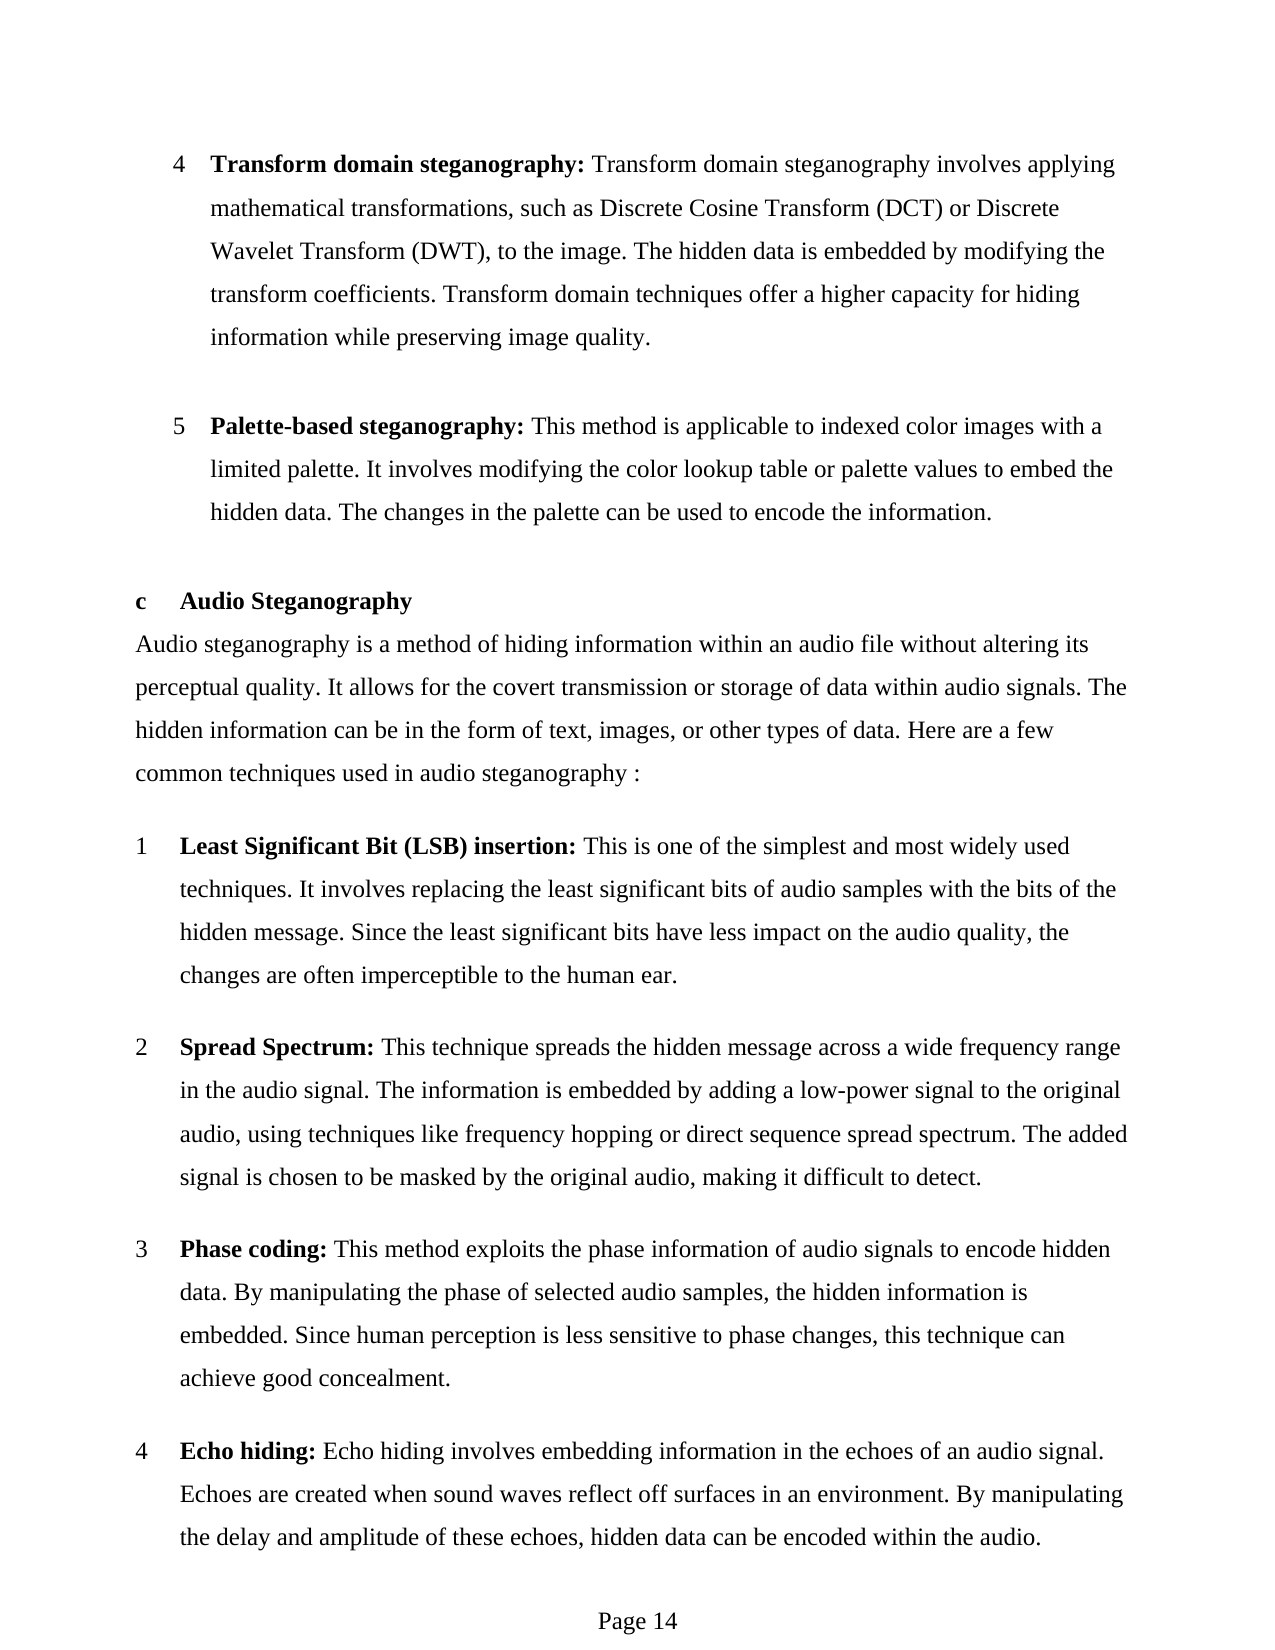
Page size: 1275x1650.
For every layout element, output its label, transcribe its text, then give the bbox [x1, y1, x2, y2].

list Phase coding: This method exploits the phase information of audio signals to encode hidden data. By manipulating the phase of selected audio samples, the hidden information is embedded. Since human perception is less sensitive to phase changes, this technique can achieve good concealment. [135, 1234, 1140, 1392]
text Audio steganography is a method of hiding information within an audio file without altering its perceptual quality. It allows for the covert transmission or storage of data within audio signals. The hidden information can be in the form of text, images, or other types of data. Here are a few common techniques used in audio steganography : [135, 629, 1140, 787]
list Least Significant Bit (LSB) insertion: This is one of the simplest and most widely used techniques. It involves replacing the least significant bits of audio samples with the bits of the hidden message. Since the least significant bits have less impact on the audio quality, the changes are often imperceptible to the human ear. [135, 831, 1140, 989]
list Transform domain steganography: Transform domain steganography involves applying mathematical transformations, such as Discrete Cosine Transform (DCT) or Discrete Wavelet Transform (DWT), to the image. The hidden data is embedded by modifying the transform coefficients. Transform domain techniques offer a higher capacity for hiding information while preserving image quality. [173, 149, 1140, 351]
list Audio Steganography [135, 586, 1140, 615]
list Echo hiding: Echo hiding involves embedding information in the echoes of an audio signal. Echoes are created when sound waves reflect off surfaces in an environment. By manipulating the delay and amplitude of these echoes, hidden data can be encoded within the audio. [135, 1436, 1140, 1551]
list Palette-based steganography: This method is applicable to indexed color images with a limited palette. It involves modifying the color lookup table or palette values to embed the hidden data. The changes in the palette can be used to encode the information. [173, 411, 1140, 526]
list Spread Spectrum: This technique spreads the hidden message across a wide frequency range in the audio signal. The information is embedded by adding a low-power signal to the original audio, using techniques like frequency hopping or direct sequence spread spectrum. The added signal is chosen to be masked by the original audio, making it difficult to detect. [135, 1032, 1140, 1191]
